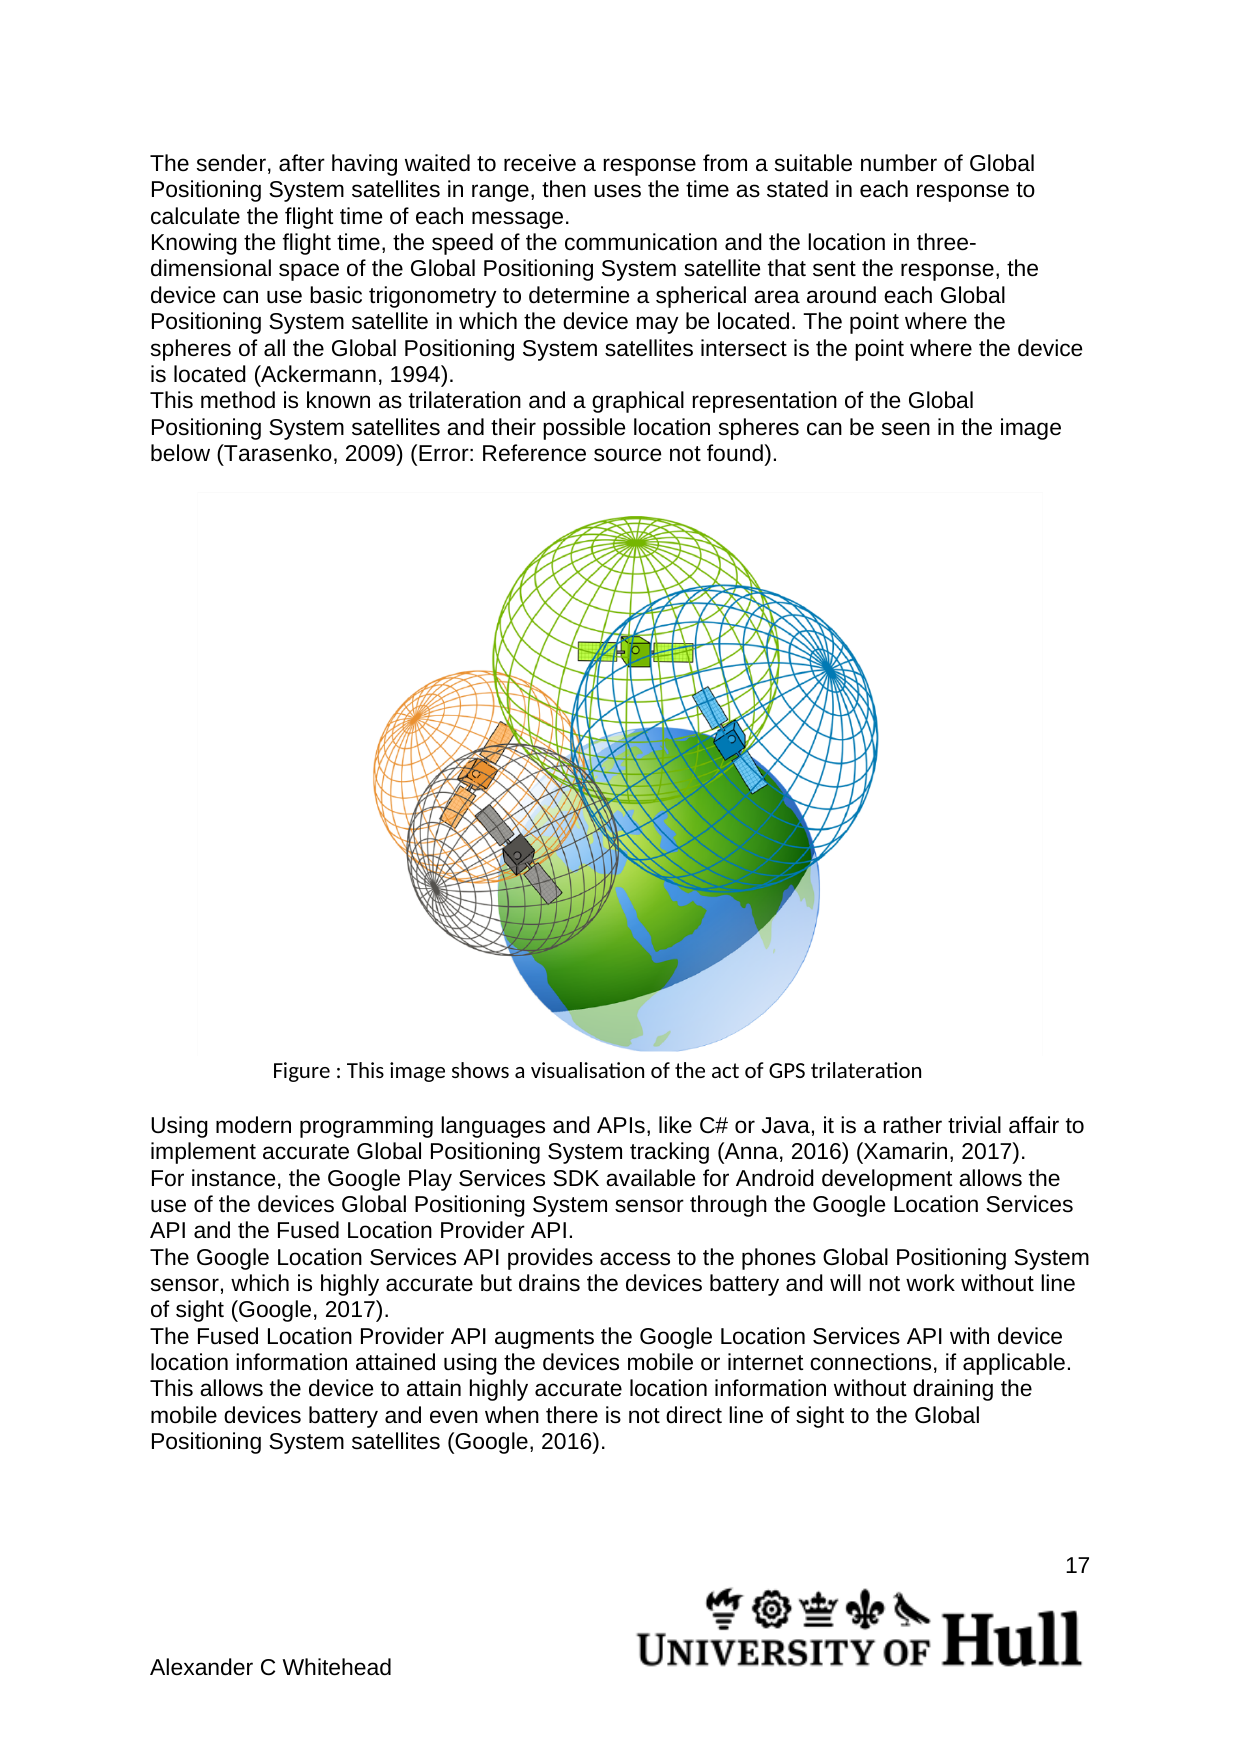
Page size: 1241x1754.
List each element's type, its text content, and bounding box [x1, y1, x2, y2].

text For instance, the Google Play Services SDK available for Android development allows the use of the devices Global Positioning System sensor through the Google Location Services API and the Fused Location Provider API. [150, 1164, 1090, 1244]
text Knowing the flight time, the speed of the communication and the location in three-dimensional space of the Global Positioning System satellite that sent the response, the device can use basic trigonometry to determine a spherical area around each Global Positioning System satellite in which the device may be located. The point where the spheres of all the Global Positioning System satellites intersect is the point where the device is located [ CITATION Ack94 \l 2057 ]. [150, 229, 1090, 387]
text The Fused Location Provider API augments the Google Location Services API with device location information attained using the devices mobile or internet connections, if applicable. This allows the device to attain highly accurate location information without draining the mobile devices battery and even when there is not direct line of sight to the Global Positioning System satellites [ CITATION Goo161 \l 2057 ]. [150, 1323, 1090, 1454]
text This method is known as trilateration and a graphical representation of the Global Positioning System satellites and their possible location spheres can be seen in the image below [ CITATION Tar09 \l 2057 ] (Figure 6). [150, 387, 1090, 466]
picture [630, 1578, 1091, 1676]
picture [197, 492, 1043, 1055]
text Using modern programming languages and APIs, like C# or Java, it is a rather trivial affair to implement accurate Global Positioning System tracking [ CITATION Ann16 \l 2057 ] [ CITATION Xam17 \l 2057 ]. [150, 1112, 1090, 1164]
text The sender, after having waited to receive a response from a suitable number of Global Positioning System satellites in range, then uses the time as stated in each response to calculate the flight time of each message. [150, 150, 1090, 229]
text The Google Location Services API provides access to the phones Global Positioning System sensor, which is highly accurate but drains the devices battery and will not work without line of sight [ CITATION Goo17 \l 2057 ]. [150, 1244, 1090, 1323]
